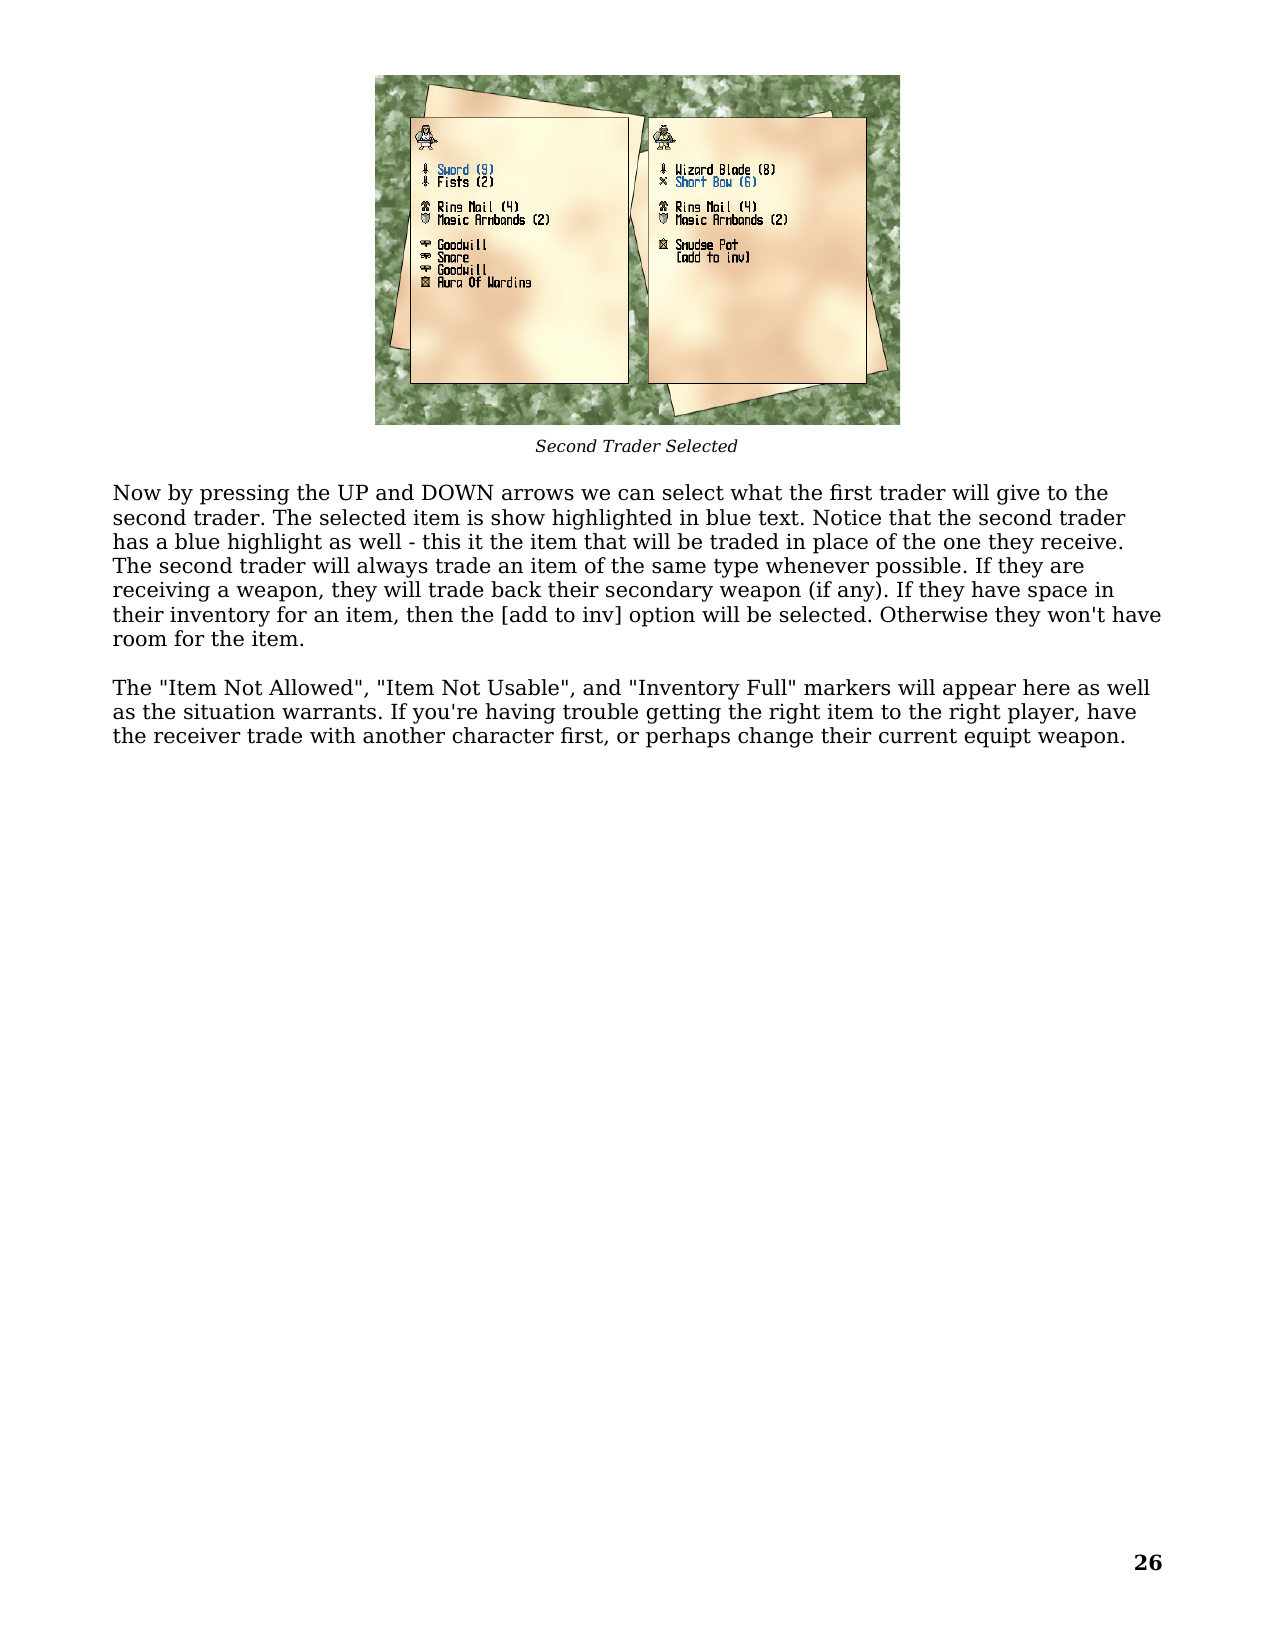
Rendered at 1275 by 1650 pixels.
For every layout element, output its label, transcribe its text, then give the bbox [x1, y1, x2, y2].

picture [375, 75, 901, 425]
text Second Trader Selected [112, 437, 1162, 456]
text Now by pressing the UP and DOWN arrows we can select what the first trader will give to the second trader. The selected item is show highlighted in blue text. Notice that the second trader has a blue highlight as well - this it the item that will be traded in place of the one they receive. The second trader will always trade an item of the same type whenever possible. If they are receiving a weapon, they will trade back their secondary weapon (if any). If they have space in their inventory for an item, then the [add to inv] option will be selected. Otherwise they won't have room for the item. [112, 481, 1162, 651]
text The "Item Not Allowed", "Item Not Usable", and "Inventory Full" markers will appear here as well as the situation warrants. If you're having trouble getting the right item to the right player, have the receiver trade with another character first, or perhaps change their current equipt weapon. [112, 676, 1162, 748]
